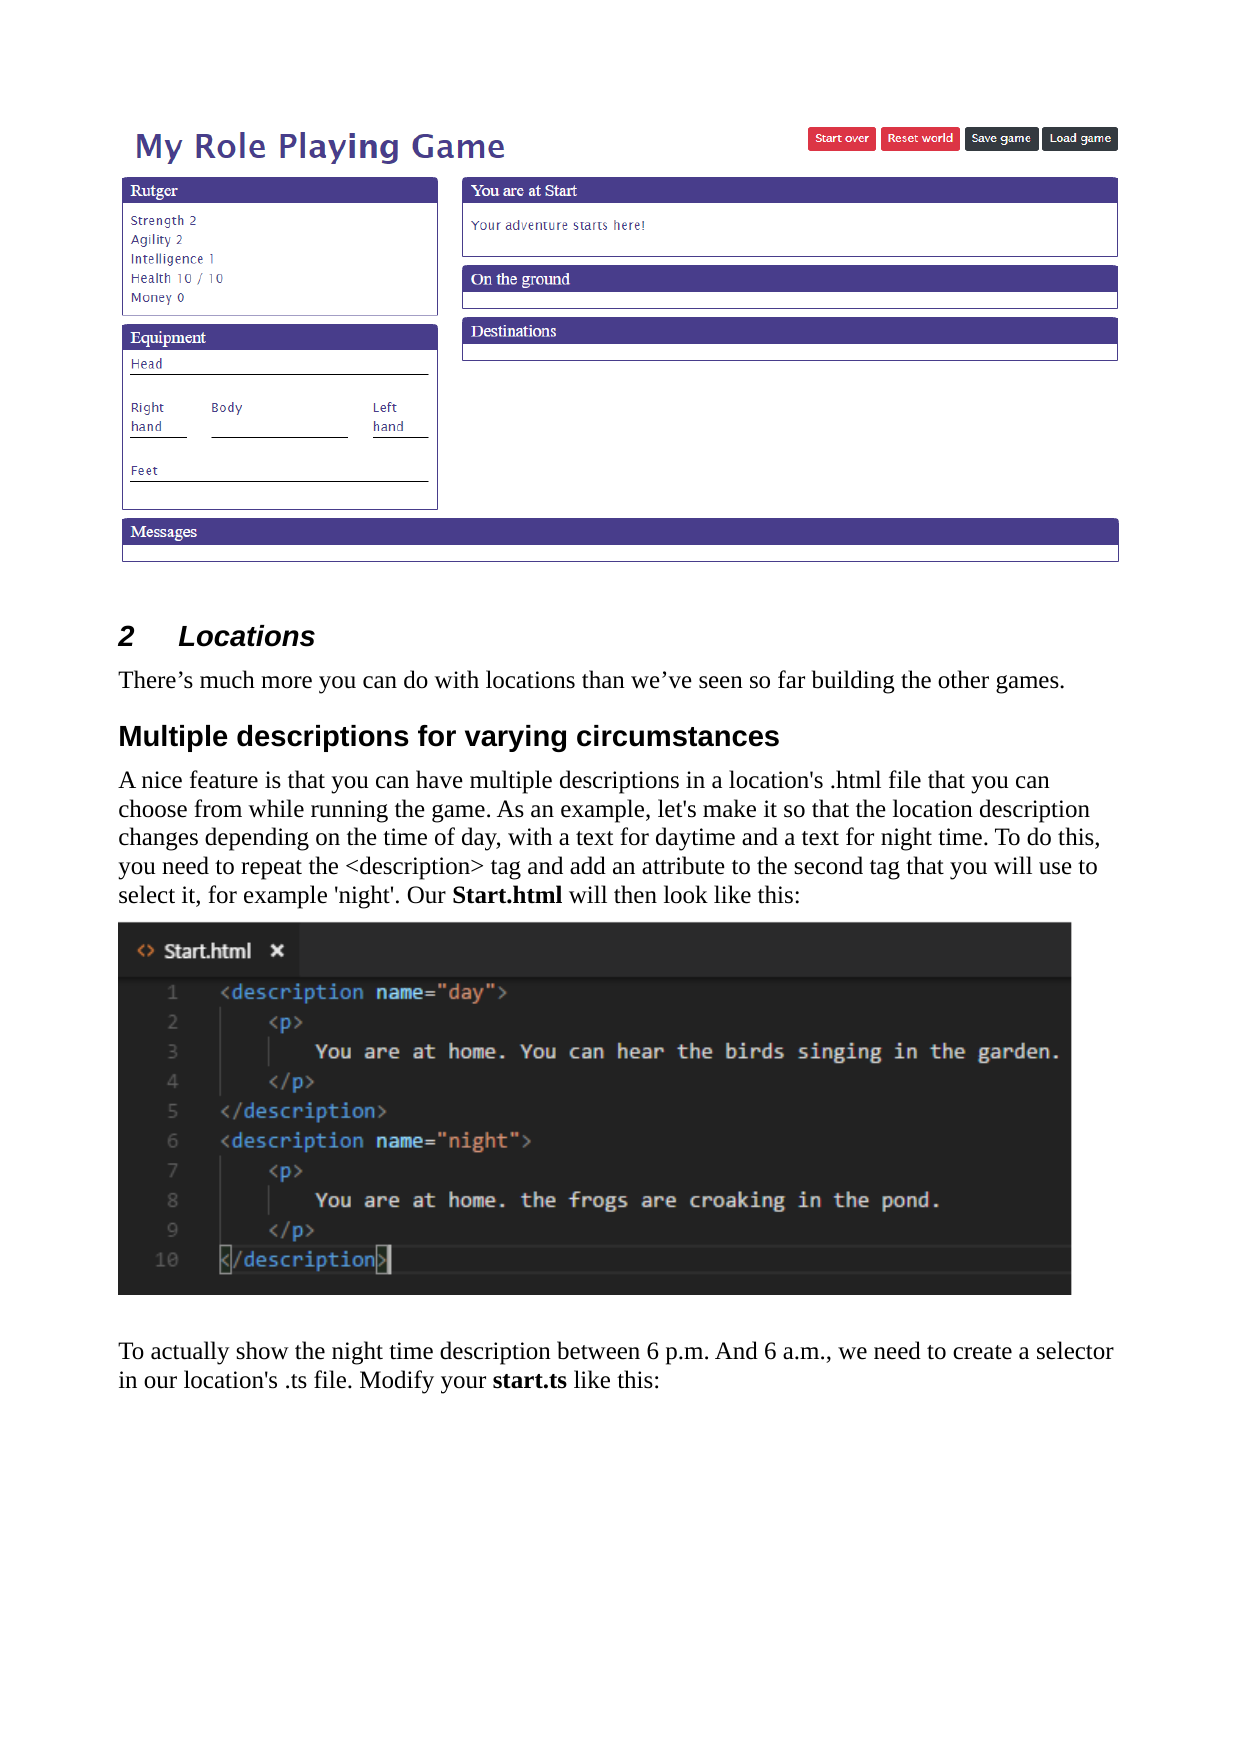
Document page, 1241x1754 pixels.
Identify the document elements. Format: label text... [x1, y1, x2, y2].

text A nice feature is that you can have multiple descriptions in a location's .html file that you can choose from while running the game. As an example, let's make it so that the location description changes depending on the time of day, with a text for daytime and a text for night time. To do this, you need to repeat the <description> tag and add an attribute to the second tag that you will use to select it, for example 'night'. Our Start.html will then look like this: [118, 765, 1122, 909]
text To actually show the night time description between 6 p.m. And 6 a.m., we need to create a selector in our location's .ts file. Modify your start.ts like this: [118, 1336, 1122, 1393]
subtitle Locations [118, 619, 1122, 653]
subtitle Multiple descriptions for varying circumstances [118, 719, 1122, 752]
text There’s much more you can do with locations than we’ve seen so far building the other games. [118, 665, 1122, 694]
